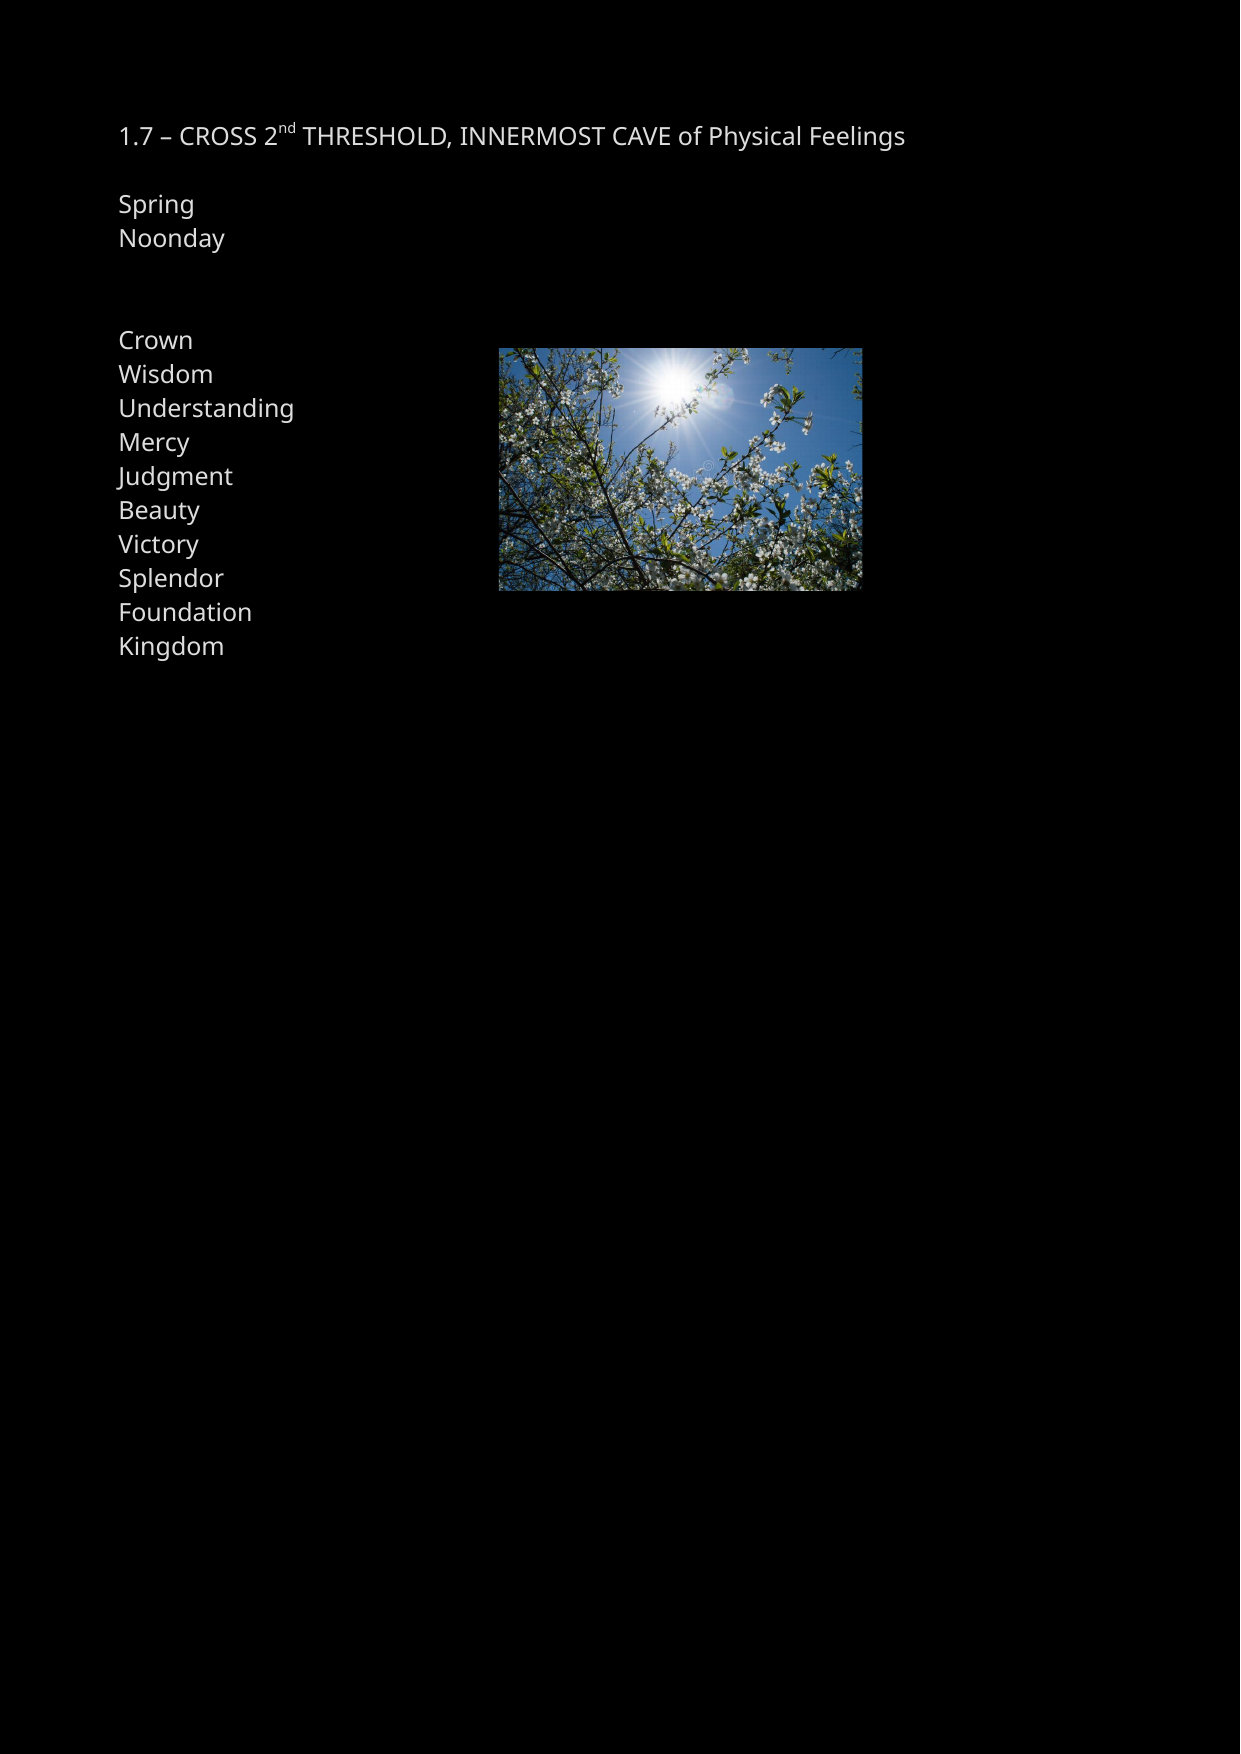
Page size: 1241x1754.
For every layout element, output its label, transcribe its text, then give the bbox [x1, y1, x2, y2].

text [863, 527, 1122, 561]
text [863, 357, 1122, 391]
text Beauty [118, 493, 498, 527]
text Understanding [118, 391, 498, 425]
text [863, 493, 1122, 527]
text Splendor [118, 561, 1122, 595]
text Kingdom [118, 629, 1122, 663]
text Crown [118, 322, 1122, 357]
picture [498, 348, 863, 591]
text Spring [118, 186, 1122, 220]
text Judgment [118, 459, 498, 493]
text [863, 425, 1122, 459]
text Noonday [118, 220, 1122, 254]
text [863, 459, 1122, 493]
text Wisdom [118, 357, 498, 391]
text Mercy [118, 425, 498, 459]
text Foundation [118, 595, 1122, 629]
text 1.7 – CROSS 2nd THRESHOLD, INNERMOST CAVE of Physical Feelings [118, 118, 1122, 152]
text [863, 391, 1122, 425]
text Victory [118, 527, 498, 561]
